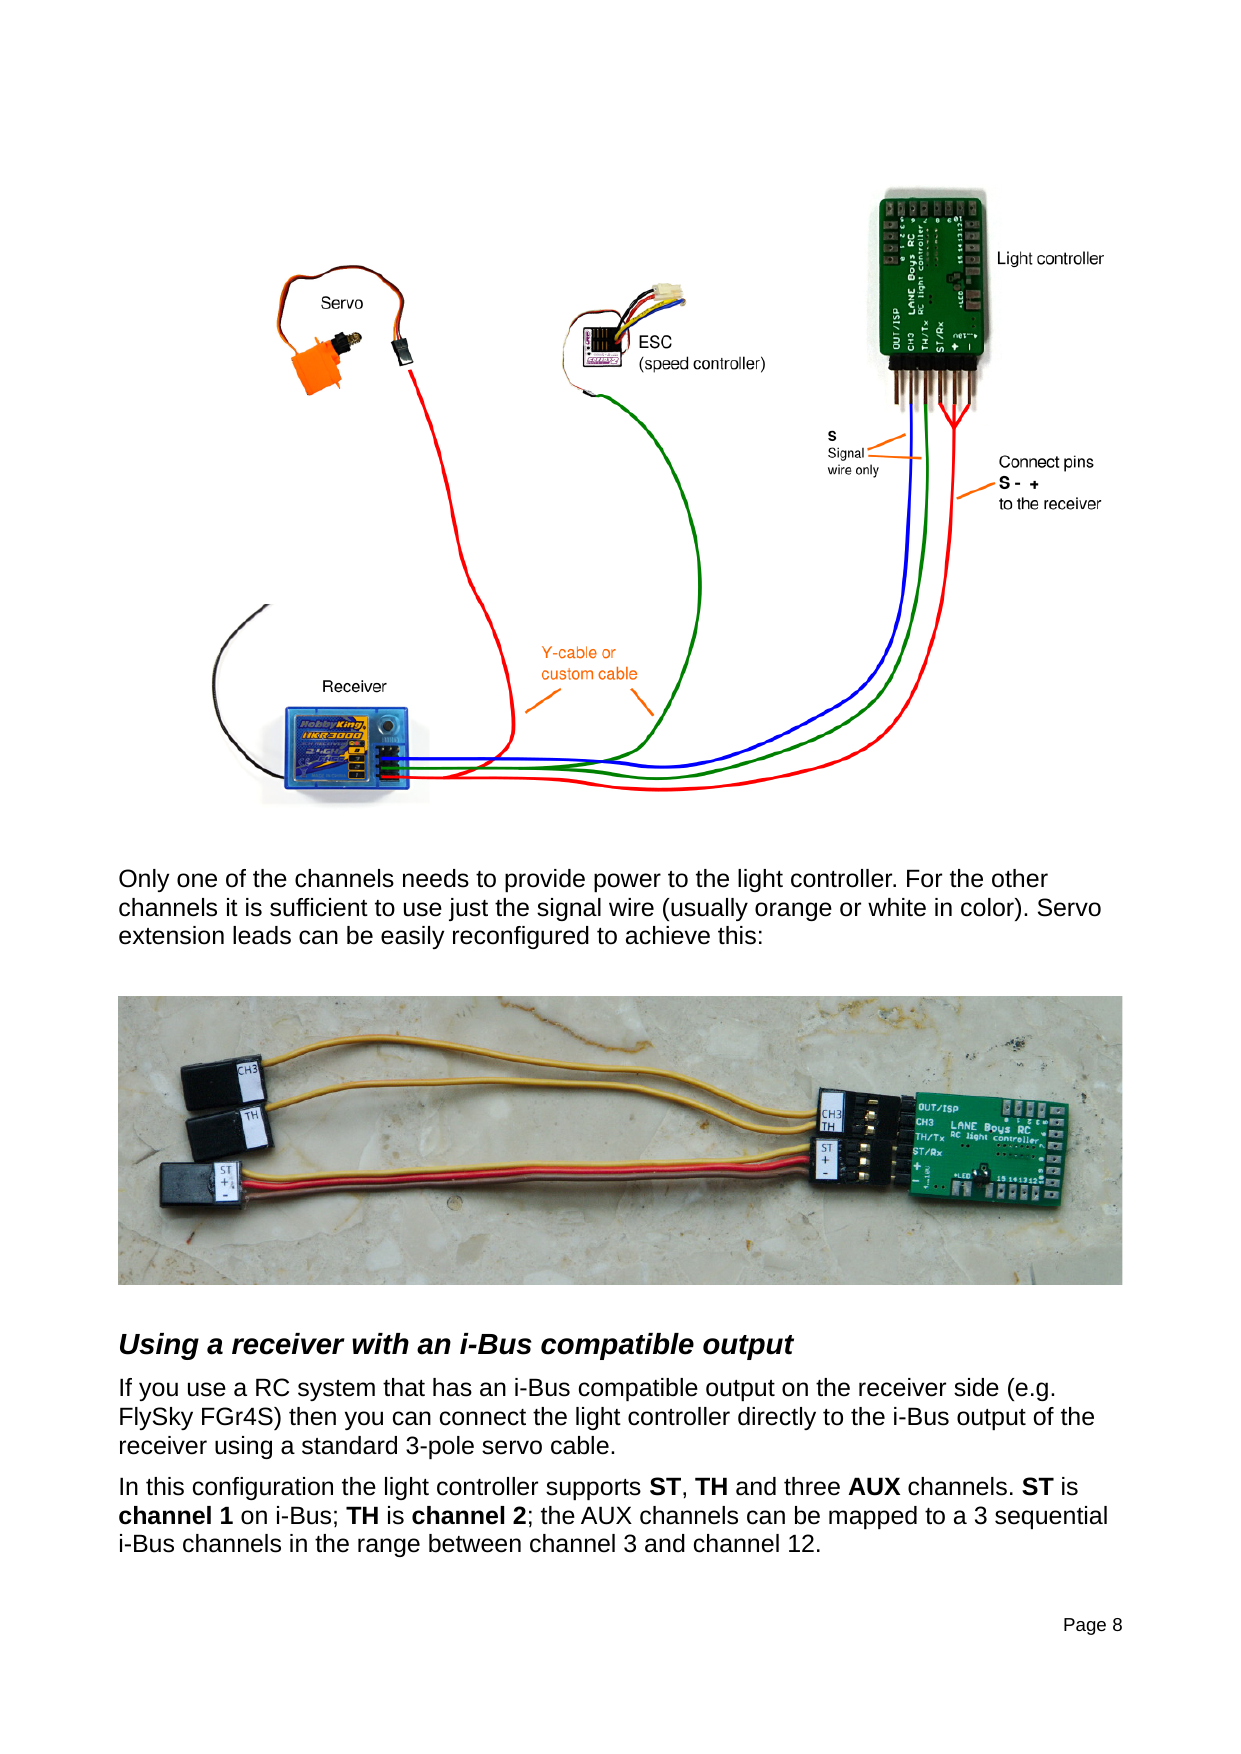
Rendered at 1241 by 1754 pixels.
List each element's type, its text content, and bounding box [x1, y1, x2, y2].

text Only one of the channels needs to provide power to the light controller. For the other channels it is sufficient to use just the signal wire (usually orange or white in color). Servo extension leads can be easily reconfigured to achieve this: [118, 864, 1122, 950]
picture [118, 996, 1123, 1285]
text In this configuration the light controller supports ST, TH and three AUX channels. ST is channel 1 on i-Bus; TH is channel 2; the AUX channels can be mapped to a 3 sequential i-Bus channels in the range between channel 3 and channel 12. [118, 1472, 1122, 1558]
picture [118, 135, 1123, 847]
text If you use a RC system that has an i-Bus compatible output on the receiver side (e.g. FlySky FGr4S) then you can connect the light controller directly to the i-Bus output of the receiver using a standard 3-pole servo cable. [118, 1373, 1122, 1459]
subtitle Using a receiver with an i-Bus compatible output [118, 1327, 1122, 1361]
